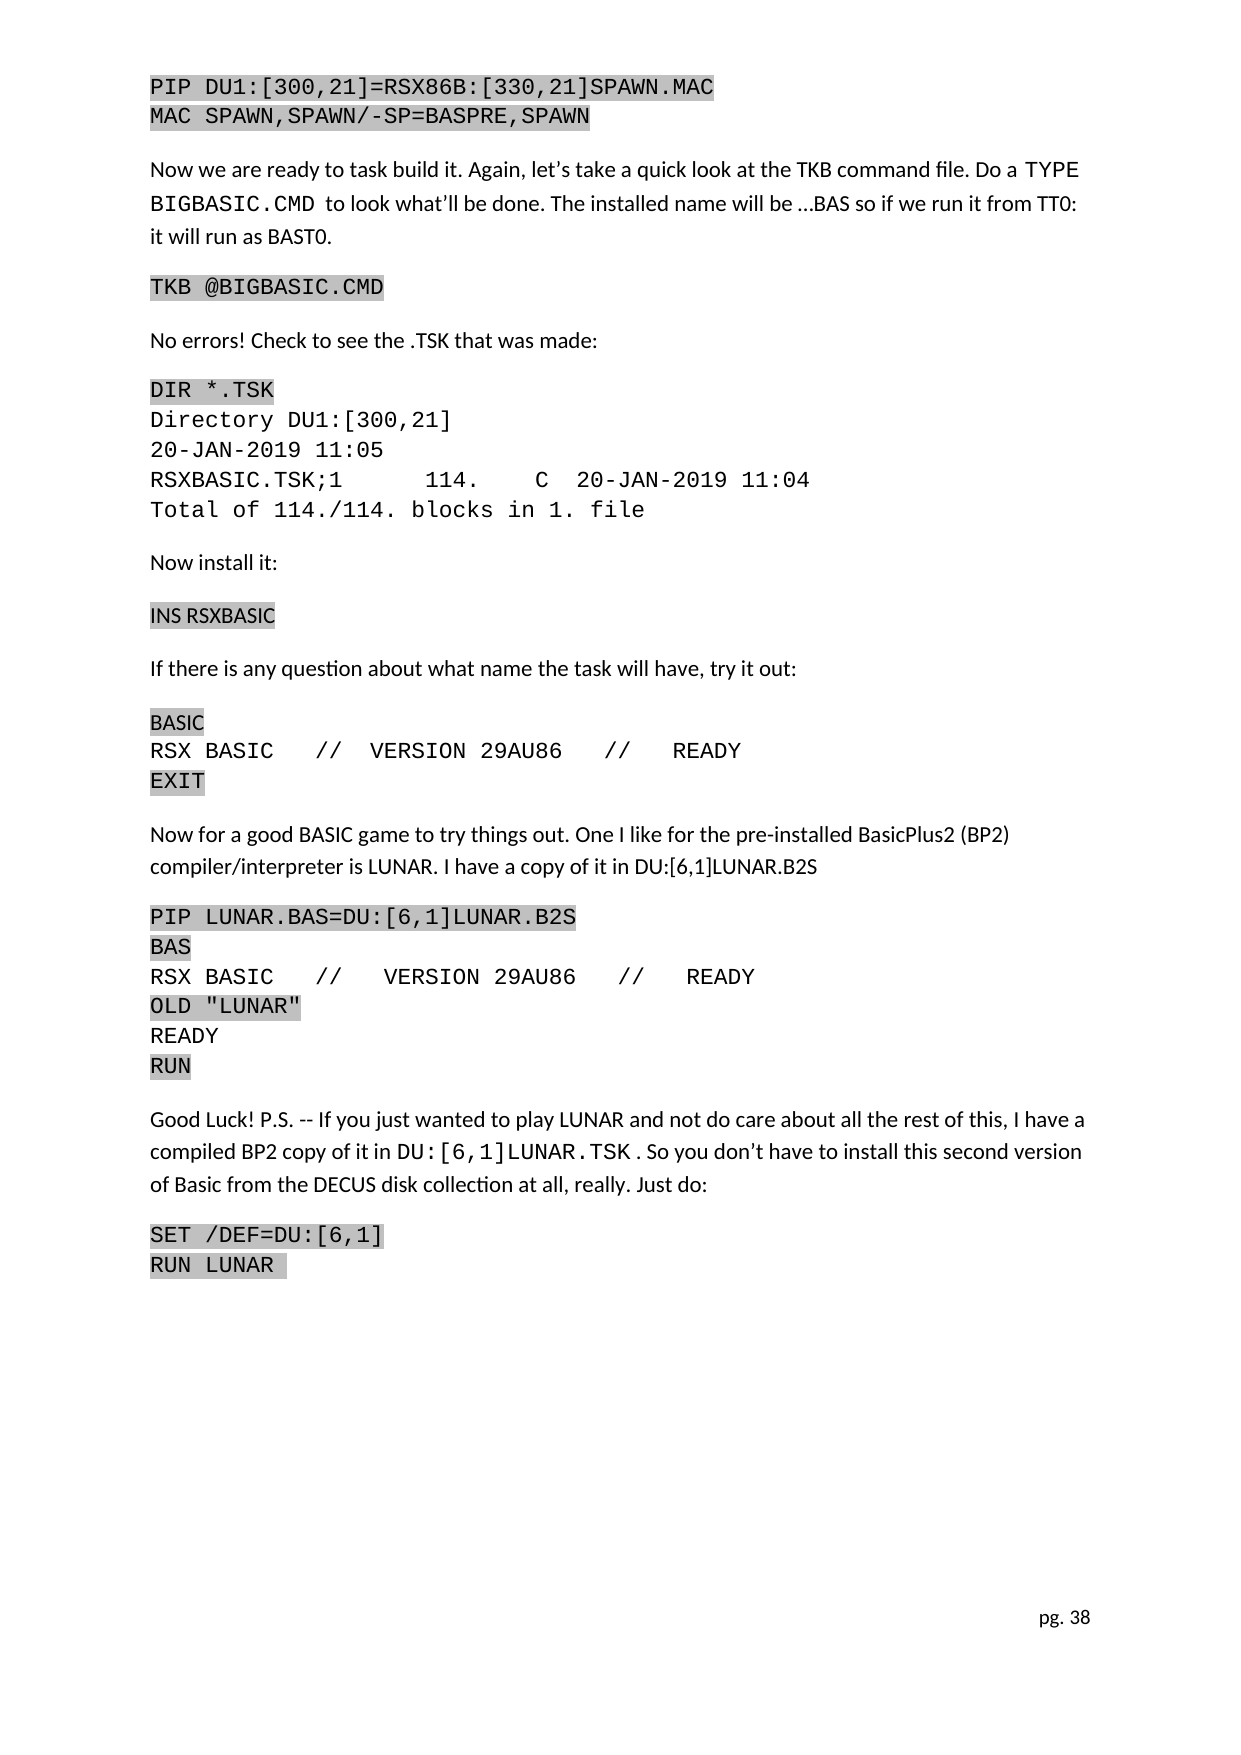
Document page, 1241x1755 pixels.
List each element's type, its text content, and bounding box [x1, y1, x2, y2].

text RSX BASIC // VERSION 29AU86 // READY [150, 965, 1090, 991]
text Directory DU1:[300,21] [150, 408, 1090, 434]
text RSX BASIC // VERSION 29AU86 // READY [150, 740, 1090, 766]
text Now we are ready to task build it. Again, let’s take a quick look at the TKB command file. Do a TYPE BIGBASIC.CMD to look what’ll be done. The installed name will be …BAS so if we run it from TT0: it will run as BAST0. [150, 155, 1090, 250]
text INS RSXBASIC [150, 602, 1090, 629]
text DIR *.TSK [150, 379, 1090, 405]
text RSXBASIC.TSK;1 114. C 20-JAN-2019 11:04 [150, 468, 1090, 494]
text EXIT [150, 769, 1090, 796]
text Good Luck! P.S. -- If you just wanted to play LUNAR and not do care about all the rest of this, I have a compiled BP2 copy of it in DU:[6,1]LUNAR.TSK . So you don’t have to install this second version of Basic from the DECUS disk collection at all, really. Just do: [150, 1105, 1090, 1198]
text Total of 114./114. blocks in 1. file [150, 498, 1090, 524]
text No errors! Check to see the .TSK that was made: [150, 326, 1090, 354]
text MAC SPAWN,SPAWN/-SP=BASPRE,SPAWN [150, 105, 1090, 131]
text OLD "LUNAR" [150, 995, 1090, 1021]
text TKB @BIGBASIC.CMD [150, 275, 1090, 301]
text PIP DU1:[300,21]=RSX86B:[330,21]SPAWN.MAC [150, 75, 1090, 101]
text RUN LUNAR [150, 1253, 1090, 1279]
text SET /DEF=DU:[6,1] [150, 1223, 1090, 1249]
text 20-JAN-2019 11:05 [150, 438, 1090, 464]
text BAS [150, 935, 1090, 961]
text PIP LUNAR.BAS=DU:[6,1]LUNAR.B2S [150, 905, 1090, 931]
text BASIC [150, 708, 1090, 736]
text If there is any question about what name the task will have, try it out: [150, 654, 1090, 683]
text Now install it: [150, 548, 1090, 577]
text READY [150, 1024, 1090, 1051]
text Now for a good BASIC game to try things out. One I like for the pre-installed BasicPlus2 (BP2) compiler/interpreter is LUNAR. I have a copy of it in DU:[6,1]LUNAR.B2S [150, 820, 1090, 880]
text RUN [150, 1054, 1090, 1080]
